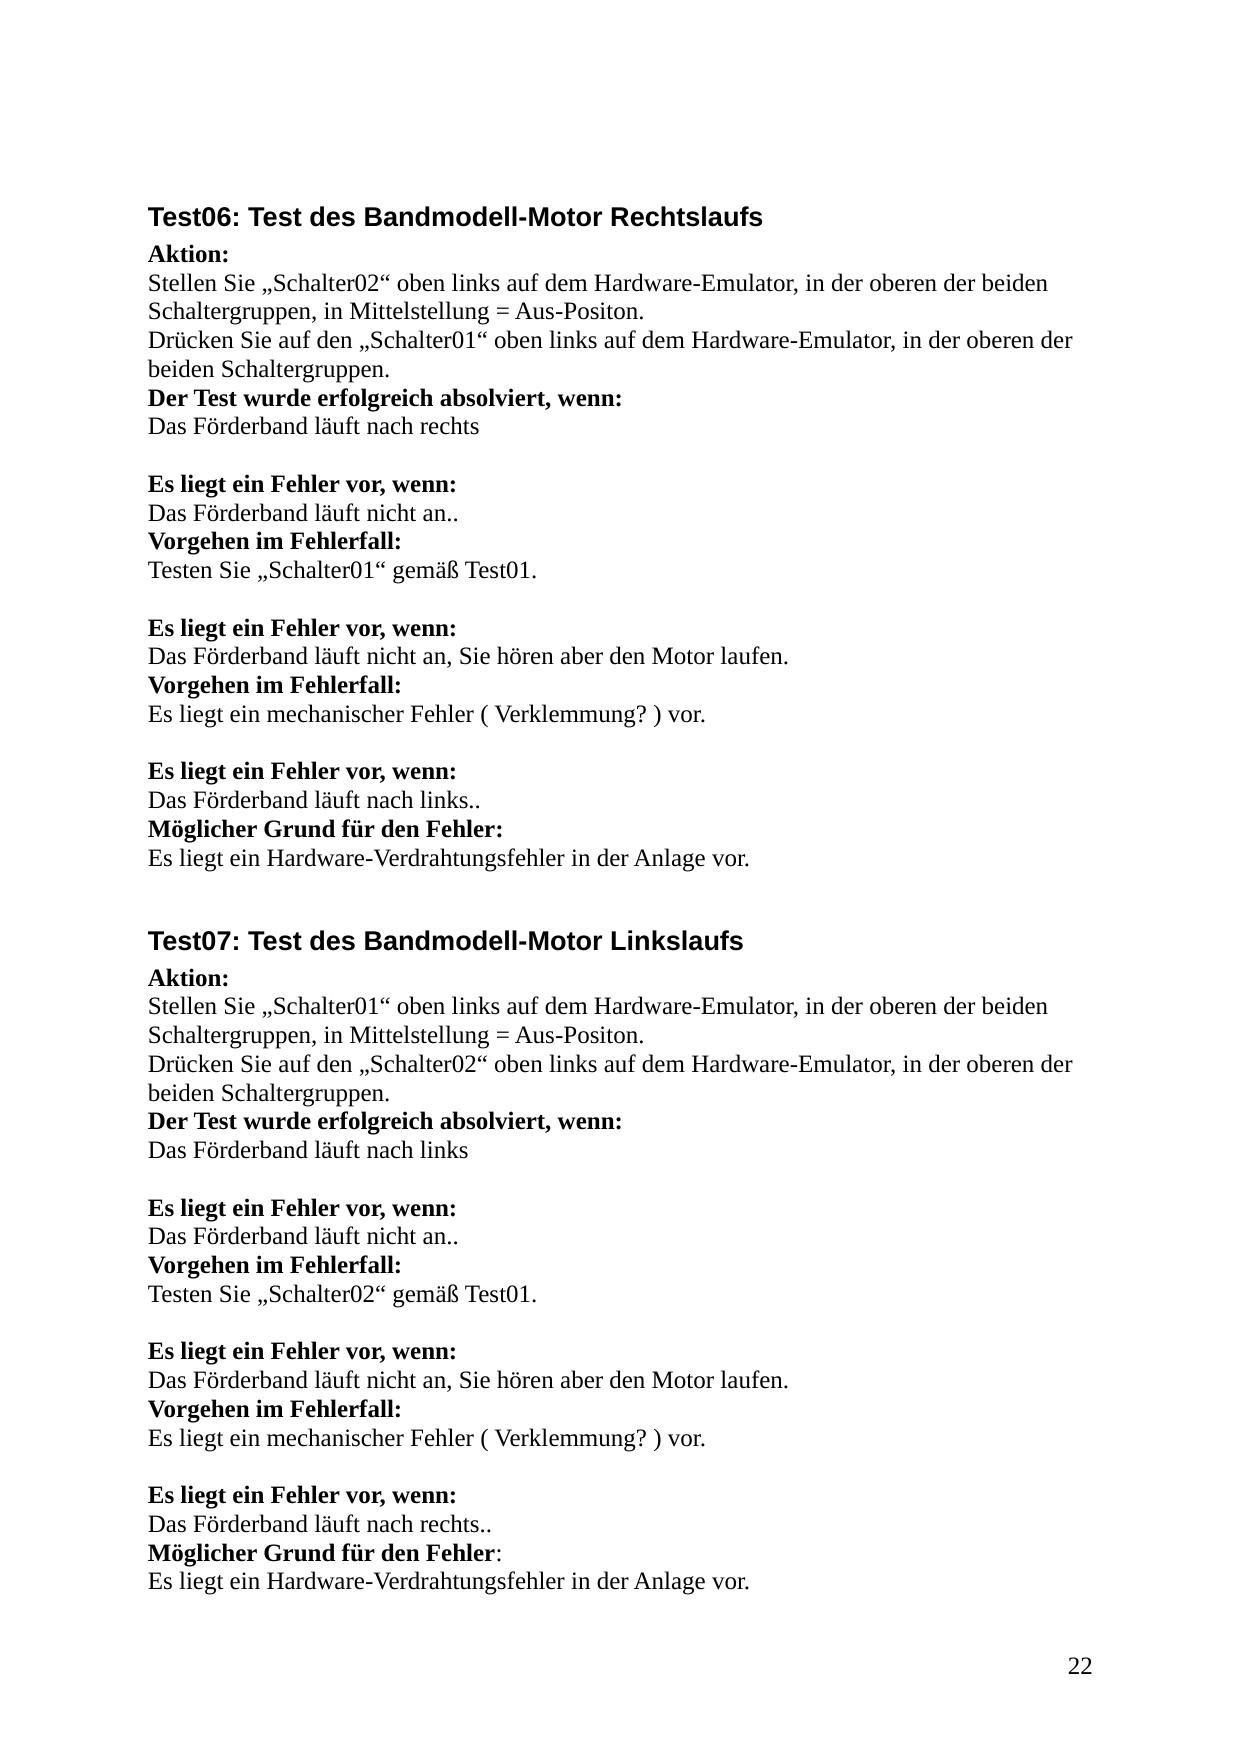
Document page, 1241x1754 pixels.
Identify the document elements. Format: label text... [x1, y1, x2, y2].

text Der Test wurde erfolgreich absolviert, wenn: [148, 383, 1093, 411]
text Vorgehen im Fehlerfall: [148, 526, 1093, 555]
text Das Förderband läuft nach links.. [148, 785, 1093, 814]
text Es liegt ein Fehler vor, wenn: [148, 613, 1093, 641]
text Möglicher Grund für den Fehler: [148, 814, 1093, 843]
text Das Förderband läuft nicht an.. [148, 498, 1093, 526]
text Der Test wurde erfolgreich absolviert, wenn: [148, 1106, 1093, 1135]
subtitle Test07: Test des Bandmodell-Motor Linkslaufs [148, 925, 1093, 956]
text Drücken Sie auf den „Schalter01“ oben links auf dem Hardware-Emulator, in der oberen der beiden Schaltergruppen. [148, 325, 1093, 383]
text Das Förderband läuft nach rechts.. [148, 1509, 1093, 1538]
text Das Förderband läuft nicht an.. [148, 1221, 1093, 1250]
text Es liegt ein Fehler vor, wenn: [148, 1336, 1093, 1365]
text Stellen Sie „Schalter01“ oben links auf dem Hardware-Emulator, in der oberen der beiden Schaltergruppen, in Mittelstellung = Aus-Positon. [148, 991, 1093, 1049]
text Aktion: [148, 239, 1093, 268]
text Es liegt ein mechanischer Fehler ( Verklemmung? ) vor. [148, 1423, 1093, 1451]
text Es liegt ein Hardware-Verdrahtungsfehler in der Anlage vor. [148, 843, 1093, 871]
text Drücken Sie auf den „Schalter02“ oben links auf dem Hardware-Emulator, in der oberen der beiden Schaltergruppen. [148, 1049, 1093, 1106]
text Es liegt ein Fehler vor, wenn: [148, 756, 1093, 785]
text Testen Sie „Schalter02“ gemäß Test01. [148, 1279, 1093, 1308]
text Testen Sie „Schalter01“ gemäß Test01. [148, 555, 1093, 584]
text Das Förderband läuft nicht an, Sie hören aber den Motor laufen. [148, 641, 1093, 670]
text Es liegt ein mechanischer Fehler ( Verklemmung? ) vor. [148, 699, 1093, 728]
subtitle Test06: Test des Bandmodell-Motor Rechtslaufs [148, 201, 1093, 233]
text Das Förderband läuft nicht an, Sie hören aber den Motor laufen. [148, 1365, 1093, 1394]
text Das Förderband läuft nach rechts [148, 411, 1093, 440]
text Möglicher Grund für den Fehler: [148, 1538, 1093, 1566]
text Es liegt ein Fehler vor, wenn: [148, 469, 1093, 498]
text Das Förderband läuft nach links [148, 1135, 1093, 1164]
text Es liegt ein Fehler vor, wenn: [148, 1480, 1093, 1509]
text Es liegt ein Fehler vor, wenn: [148, 1193, 1093, 1221]
text Es liegt ein Hardware-Verdrahtungsfehler in der Anlage vor. [148, 1566, 1093, 1595]
text Vorgehen im Fehlerfall: [148, 1250, 1093, 1279]
text Stellen Sie „Schalter02“ oben links auf dem Hardware-Emulator, in der oberen der beiden Schaltergruppen, in Mittelstellung = Aus-Positon. [148, 268, 1093, 325]
text Vorgehen im Fehlerfall: [148, 1394, 1093, 1423]
text Aktion: [148, 963, 1093, 991]
text Vorgehen im Fehlerfall: [148, 670, 1093, 699]
